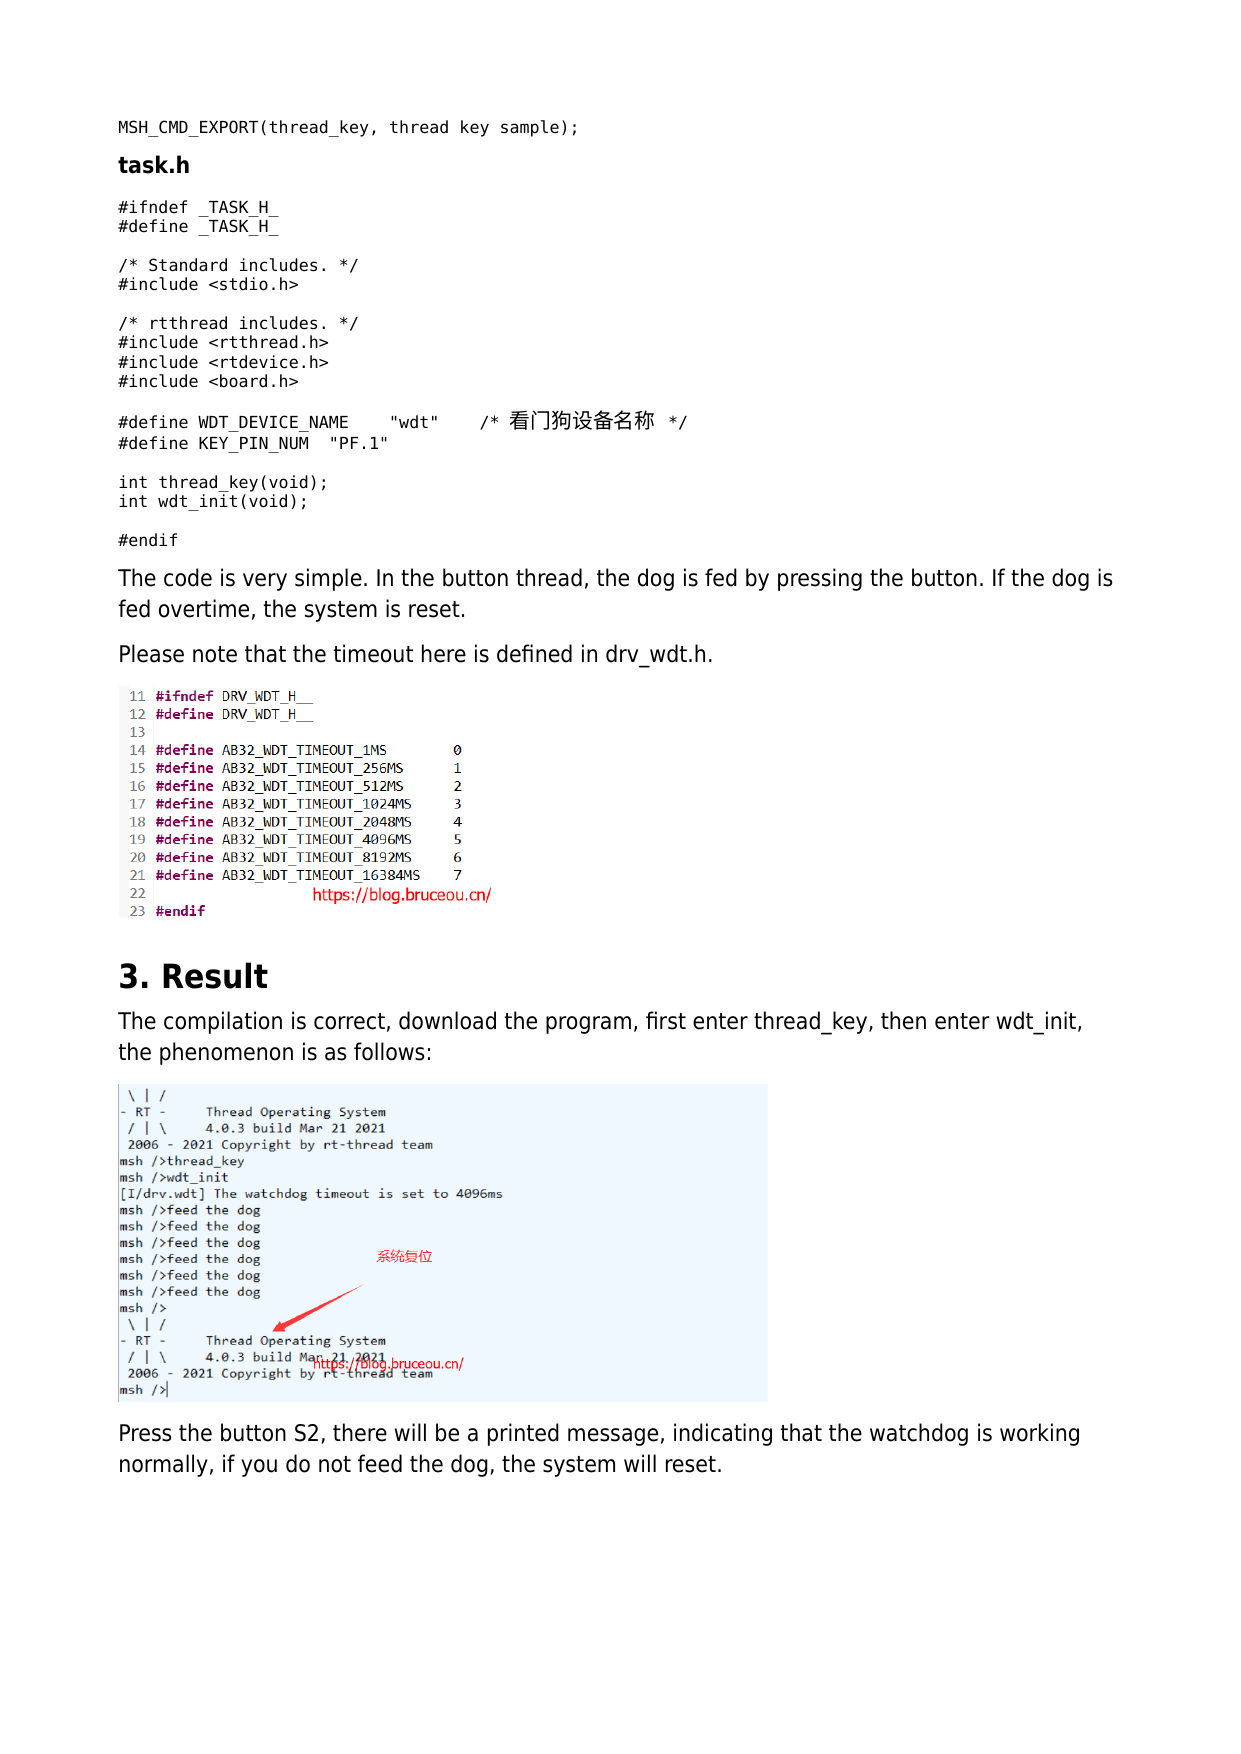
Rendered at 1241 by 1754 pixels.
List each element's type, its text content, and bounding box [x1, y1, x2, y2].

picture [118, 1084, 768, 1402]
text #include <rtthread.h> [118, 333, 1122, 352]
text int wdt_init(void); [118, 492, 1122, 512]
text /* rtthread includes. */ [118, 314, 1122, 333]
text The code is very simple. In the button thread, the dog is fed by pressing the button. If the dog is fed overtime, the system is reset. [118, 565, 1122, 623]
text #ifndef _TASK_H_ [118, 197, 1122, 217]
text /* Standard includes. */ [118, 256, 1122, 275]
text #endif [118, 531, 1122, 551]
subtitle 3. Result [118, 957, 1122, 996]
text MSH_CMD_EXPORT(thread_key, thread key sample); [118, 118, 1122, 137]
text The compilation is correct, download the program, first enter thread_key, then enter wdt_init, the phenomenon is as follows: [118, 1008, 1122, 1066]
text Press the button S2, there will be a printed message, indicating that the watchdog is working normally, if you do not feed the dog, the system will reset. [118, 1421, 1122, 1478]
text Please note that the timeout here is defined in drv_wdt.h. [118, 641, 1122, 668]
text #include <board.h> [118, 372, 1122, 391]
text task.h [118, 152, 1122, 179]
picture [118, 686, 768, 918]
text #define _TASK_H_ [118, 217, 1122, 236]
text int thread_key(void); [118, 473, 1122, 492]
text #include <rtdevice.h> [118, 352, 1122, 372]
text #define WDT_DEVICE_NAME "wdt" /* 看门狗设备名称 */ [118, 411, 1122, 434]
text #define KEY_PIN_NUM "PF.1" [118, 434, 1122, 454]
text #include <stdio.h> [118, 275, 1122, 294]
